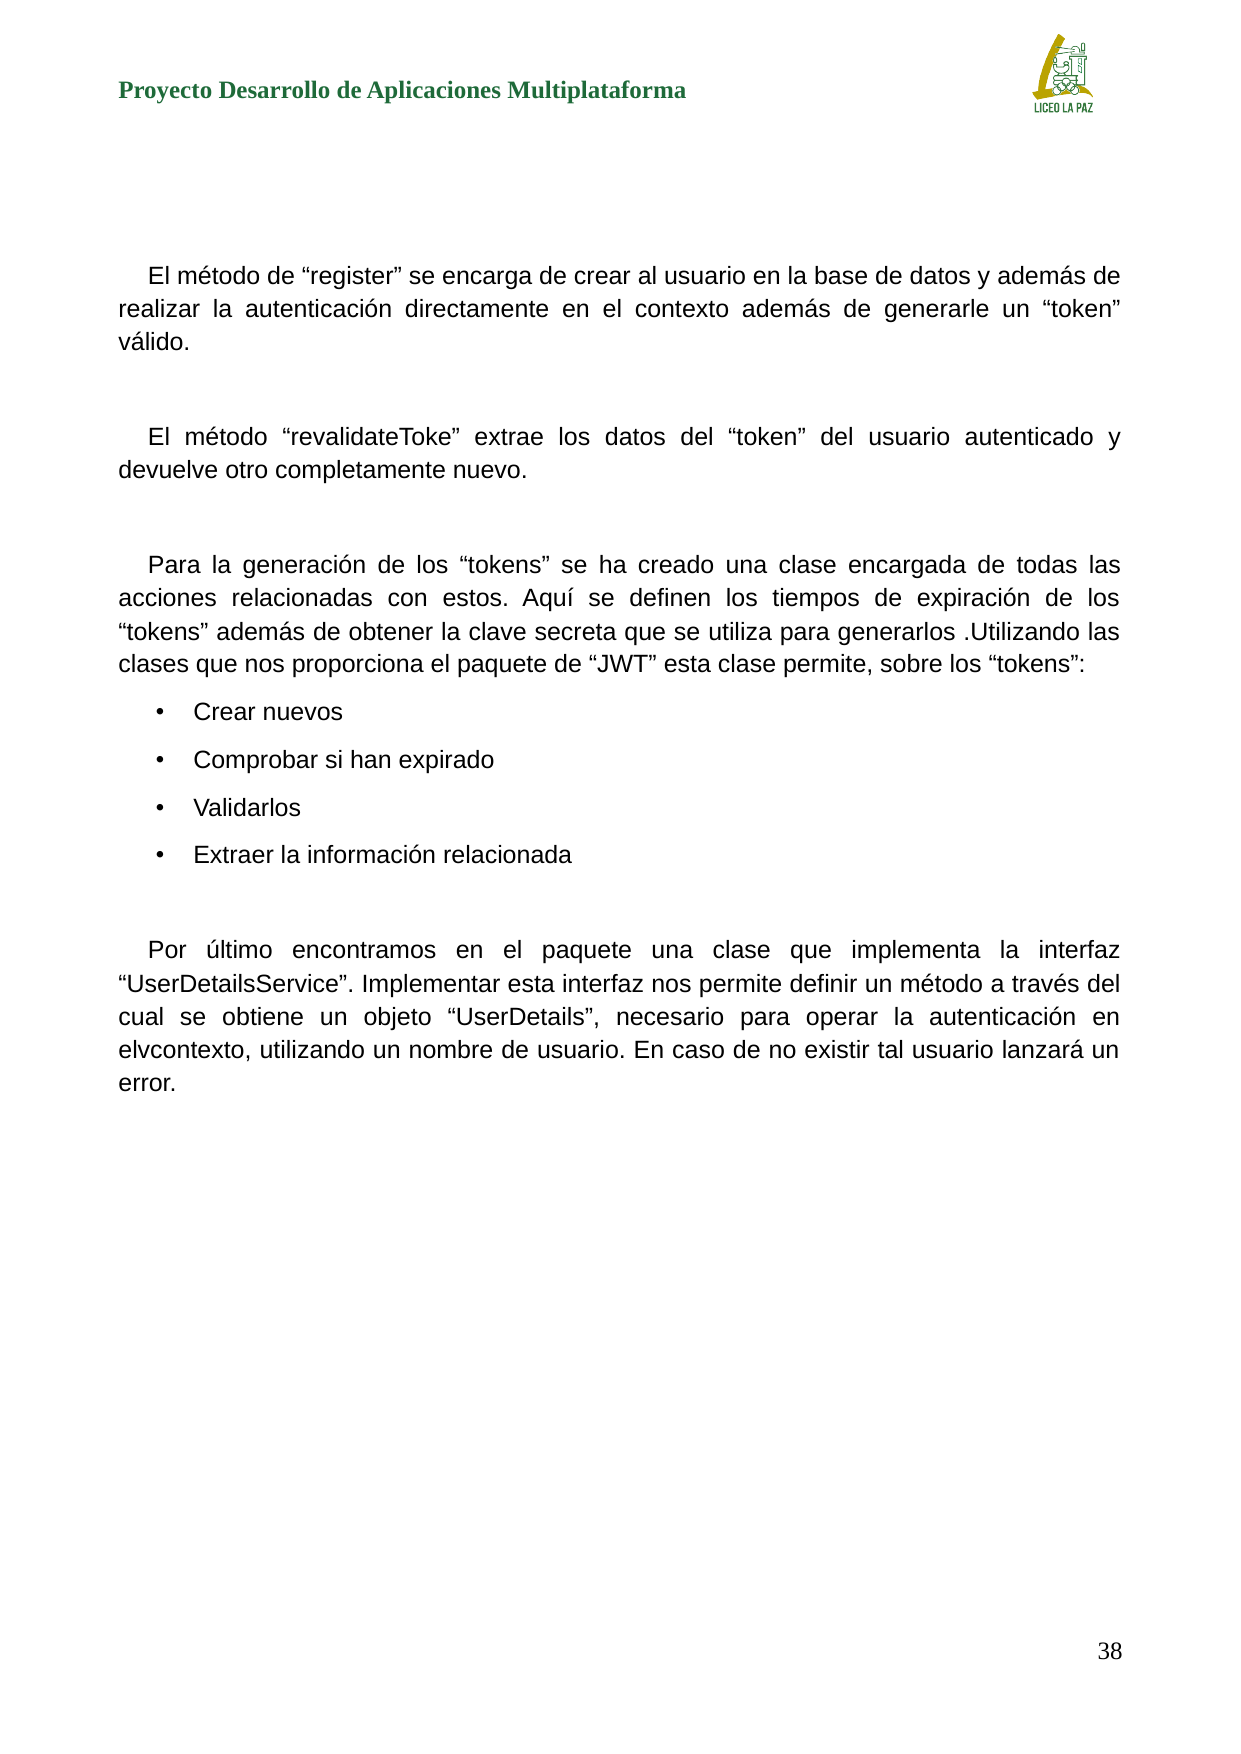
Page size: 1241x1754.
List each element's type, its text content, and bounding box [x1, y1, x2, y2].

picture [1025, 26, 1100, 121]
list Comprobar si han expirado [156, 745, 1122, 774]
text Por último encontramos en el paquete una clase que implementa la interfaz “UserDetailsService”. Implementar esta interfaz nos permite definir un método a través del cual se obtiene un objeto “UserDetails”, necesario para operar la autenticación en elvcontexto, utilizando un nombre de usuario. En caso de no existir tal usuario lanzará un error. [118, 936, 1122, 1096]
list Extraer la información relacionada [156, 840, 1122, 869]
text El método “revalidateToke” extrae los datos del “token” del usuario autenticado y devuelve otro completamente nuevo. [118, 422, 1122, 484]
text El método de “register” se encarga de crear al usuario en la base de datos y además de realizar la autenticación directamente en el contexto además de generarle un “token” válido. [118, 261, 1122, 356]
list Validarlos [156, 792, 1122, 821]
text Para la generación de los “tokens” se ha creado una clase encargada de todas las acciones relacionadas con estos. Aquí se definen los tiempos de expiración de los “tokens” además de obtener la clave secreta que se utiliza para generarlos .Utilizando las clases que nos proporciona el paquete de “JWT” esta clase permite, sobre los “tokens”: [118, 550, 1122, 678]
list Crear nuevos [156, 697, 1122, 726]
